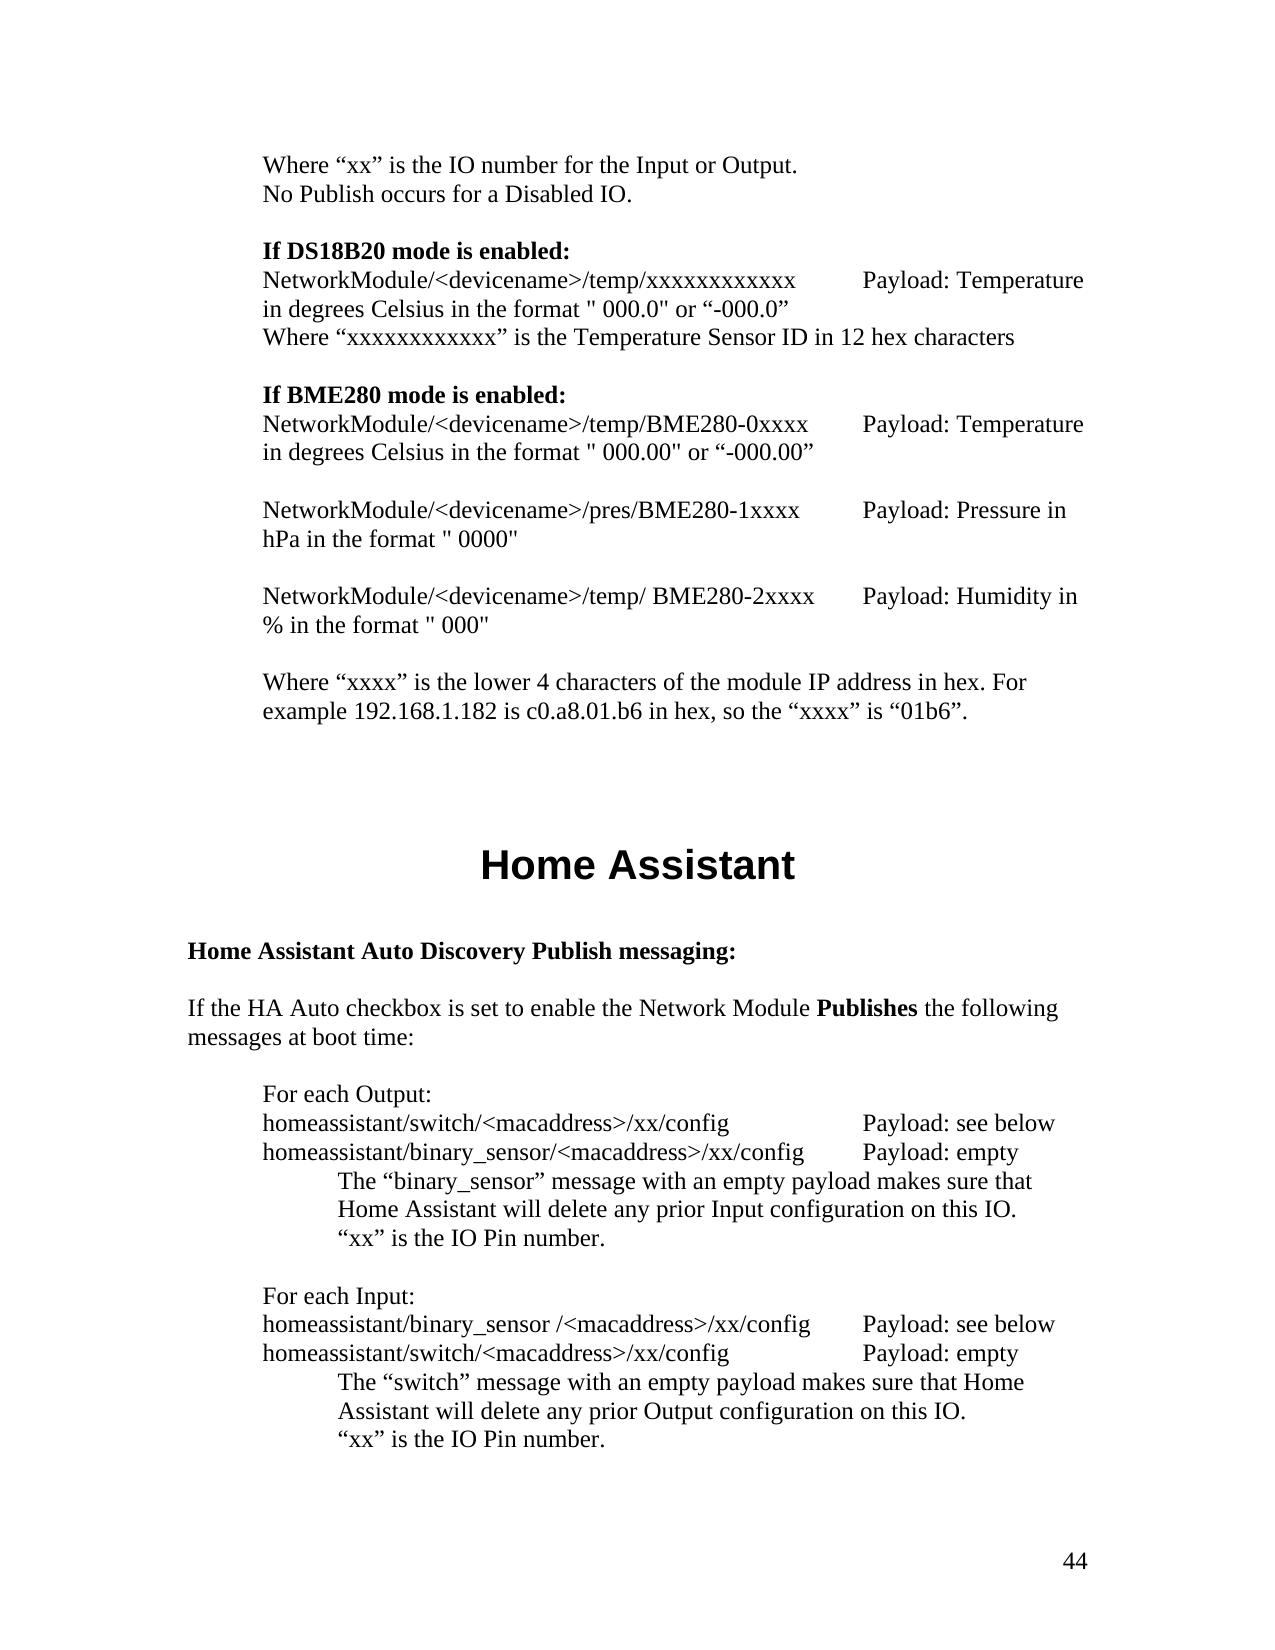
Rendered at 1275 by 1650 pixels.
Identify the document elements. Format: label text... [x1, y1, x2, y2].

text For each Input: [187, 1281, 1087, 1309]
text If BME280 mode is enabled: [262, 380, 1087, 409]
text NetworkModule/<devicename>/temp/xxxxxxxxxxxx Payload: Temperature in degrees Celsius in the format " 000.0" or “-000.0” [262, 265, 1087, 322]
text Home Assistant Auto Discovery Publish messaging: [187, 936, 1087, 964]
text Home Assistant [187, 840, 1087, 888]
text homeassistant/switch/<macaddress>/xx/config Payload: empty [262, 1338, 1087, 1367]
text “xx” is the IO Pin number. [337, 1424, 1087, 1453]
text homeassistant/binary_sensor /<macaddress>/xx/config Payload: see below [187, 1309, 1087, 1338]
text For each Output: [187, 1079, 1087, 1108]
text If DS18B20 mode is enabled: [262, 236, 1087, 265]
text “xx” is the IO Pin number. [337, 1223, 1087, 1252]
text Where “xxxxxxxxxxxx” is the Temperature Sensor ID in 12 hex characters [262, 322, 1087, 351]
text homeassistant/binary_sensor/<macaddress>/xx/config Payload: empty [262, 1137, 1087, 1166]
text NetworkModule/<devicename>/pres/BME280-1xxxx Payload: Pressure in hPa in the format " 0000" [262, 495, 1087, 552]
text homeassistant/switch/<macaddress>/xx/config Payload: see below [187, 1108, 1087, 1137]
text Where “xxxx” is the lower 4 characters of the module IP address in hex. For example 192.168.1.182 is c0.a8.01.b6 in hex, so the “xxxx” is “01b6”. [262, 667, 1087, 725]
text If the HA Auto checkbox is set to enable the Network Module Publishes the following messages at boot time: [187, 993, 1087, 1051]
text Where “xx” is the IO number for the Input or Output. [187, 150, 1087, 179]
text NetworkModule/<devicename>/temp/ BME280-2xxxx Payload: Humidity in % in the format " 000" [262, 581, 1087, 639]
text The “binary_sensor” message with an empty payload makes sure that Home Assistant will delete any prior Input configuration on this IO. [337, 1166, 1087, 1223]
text NetworkModule/<devicename>/temp/BME280-0xxxx Payload: Temperature in degrees Celsius in the format " 000.00" or “-000.00” [262, 409, 1087, 466]
text No Publish occurs for a Disabled IO. [187, 179, 1087, 207]
text The “switch” message with an empty payload makes sure that Home Assistant will delete any prior Output configuration on this IO. [337, 1367, 1087, 1424]
